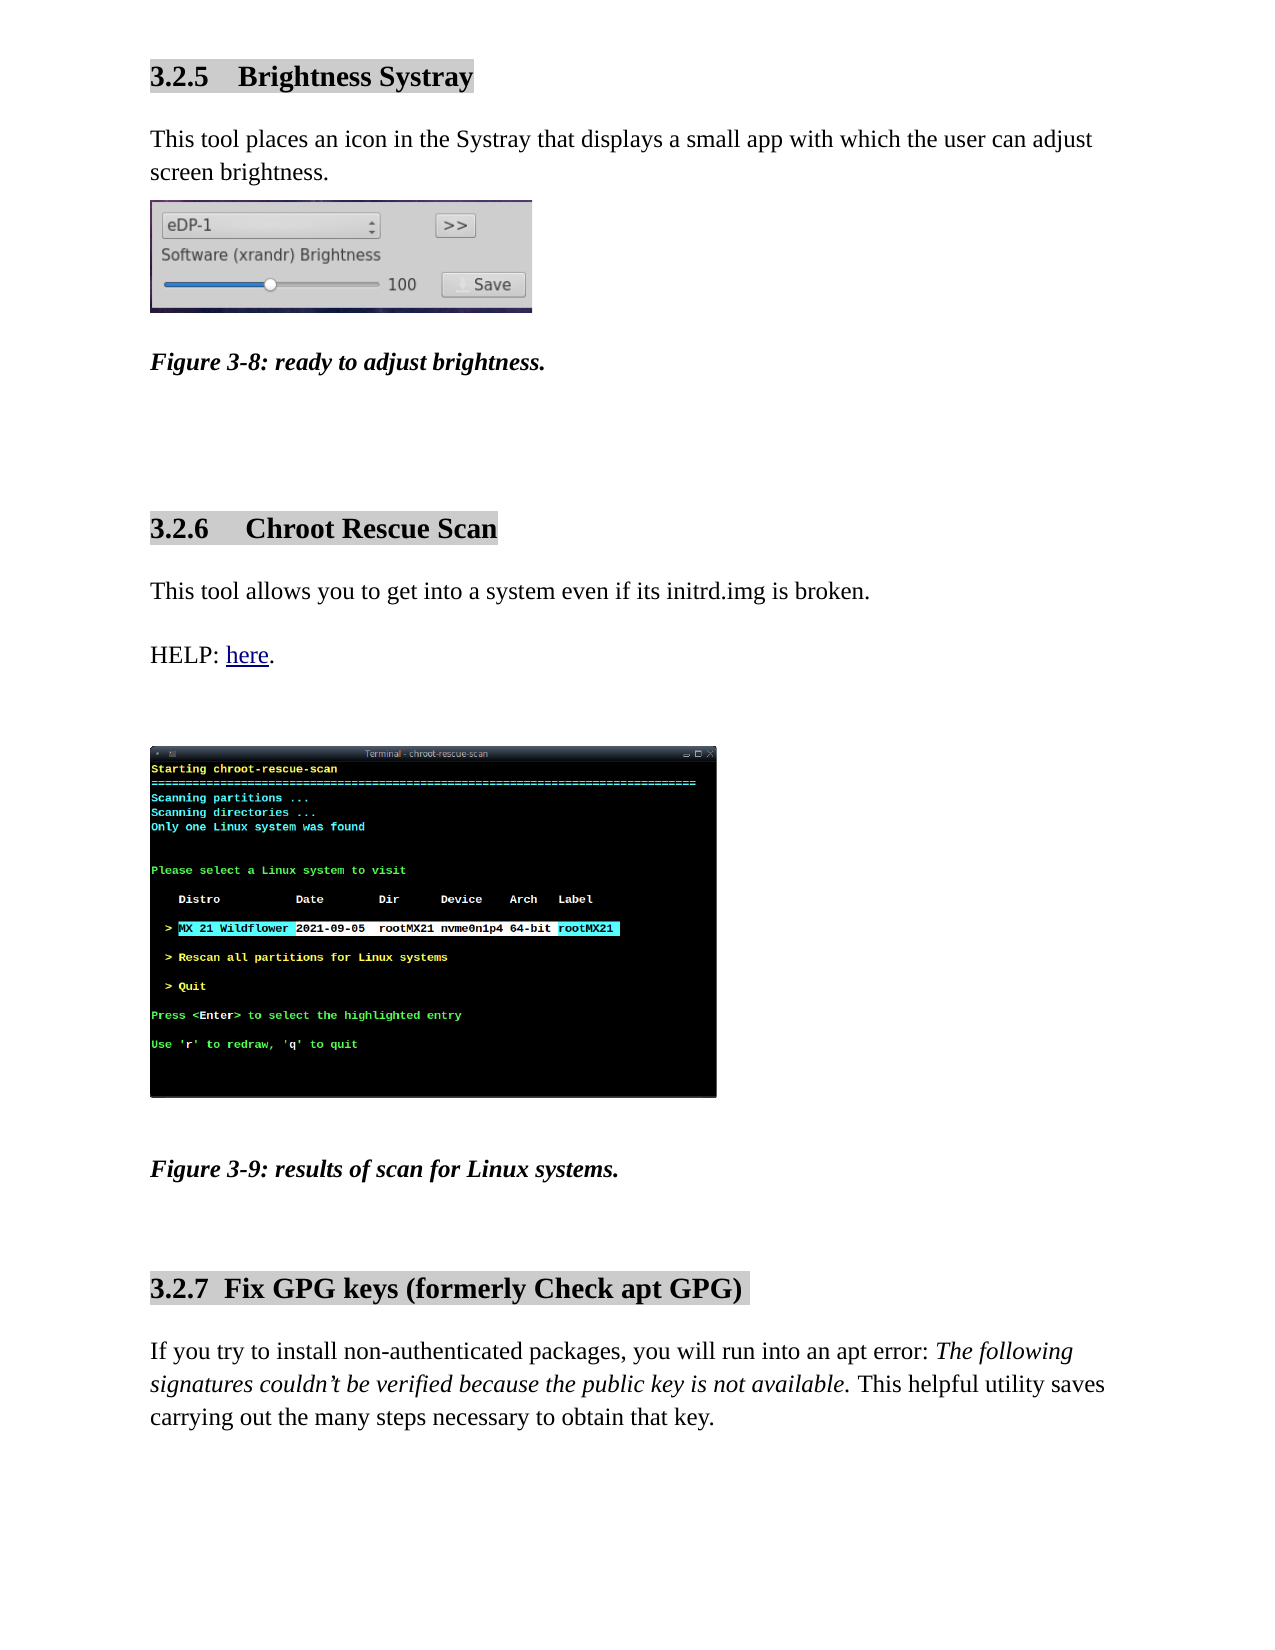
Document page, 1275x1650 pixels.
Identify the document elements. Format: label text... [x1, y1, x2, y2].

picture [150, 746, 717, 1098]
subtitle 3.2.7 Fix GPG keys (formerly Check apt GPG) [750, 1271, 1125, 1305]
picture [150, 200, 533, 313]
text HELP: here. [150, 640, 1125, 669]
subtitle 3.2.6 Chroot Rescue Scan [498, 511, 1125, 545]
text If you try to install non-authenticated packages, you will run into an apt error: The following signatures couldn’t be verified because the public key is not available. This helpful utility saves carrying out the many steps necessary to obtain that key. [150, 1336, 1125, 1431]
text Figure 3-9: results of scan for Linux systems. [150, 1154, 1125, 1183]
text This tool places an icon in the Systray that displays a small app with which the user can adjust screen brightness. [150, 124, 1125, 186]
text Figure 3-8: ready to adjust brightness. [150, 347, 1125, 376]
subtitle 3.2.5 Brightness Systray [474, 59, 1125, 93]
text This tool allows you to get into a system even if its initrd.img is broken. [150, 576, 1125, 605]
